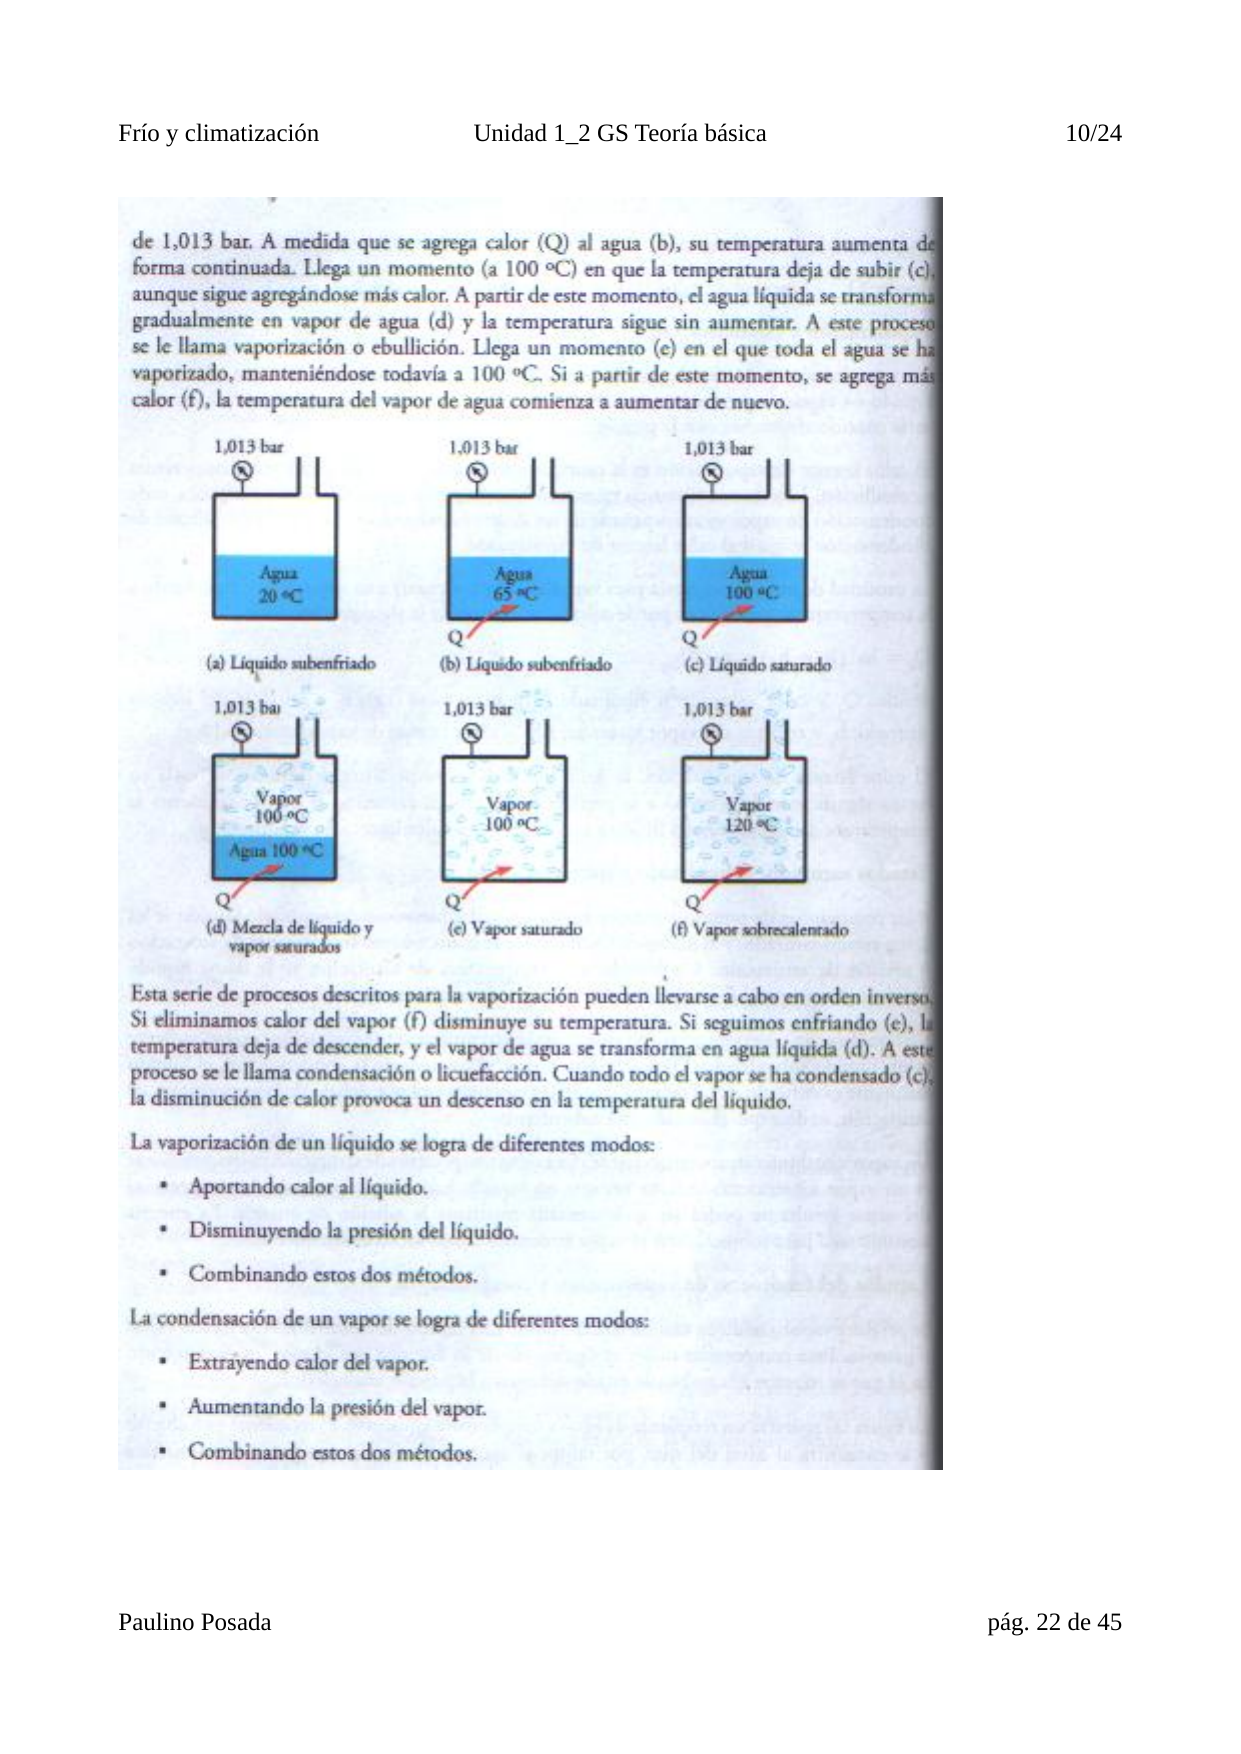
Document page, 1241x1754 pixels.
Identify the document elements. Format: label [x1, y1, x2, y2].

picture [118, 197, 943, 1470]
